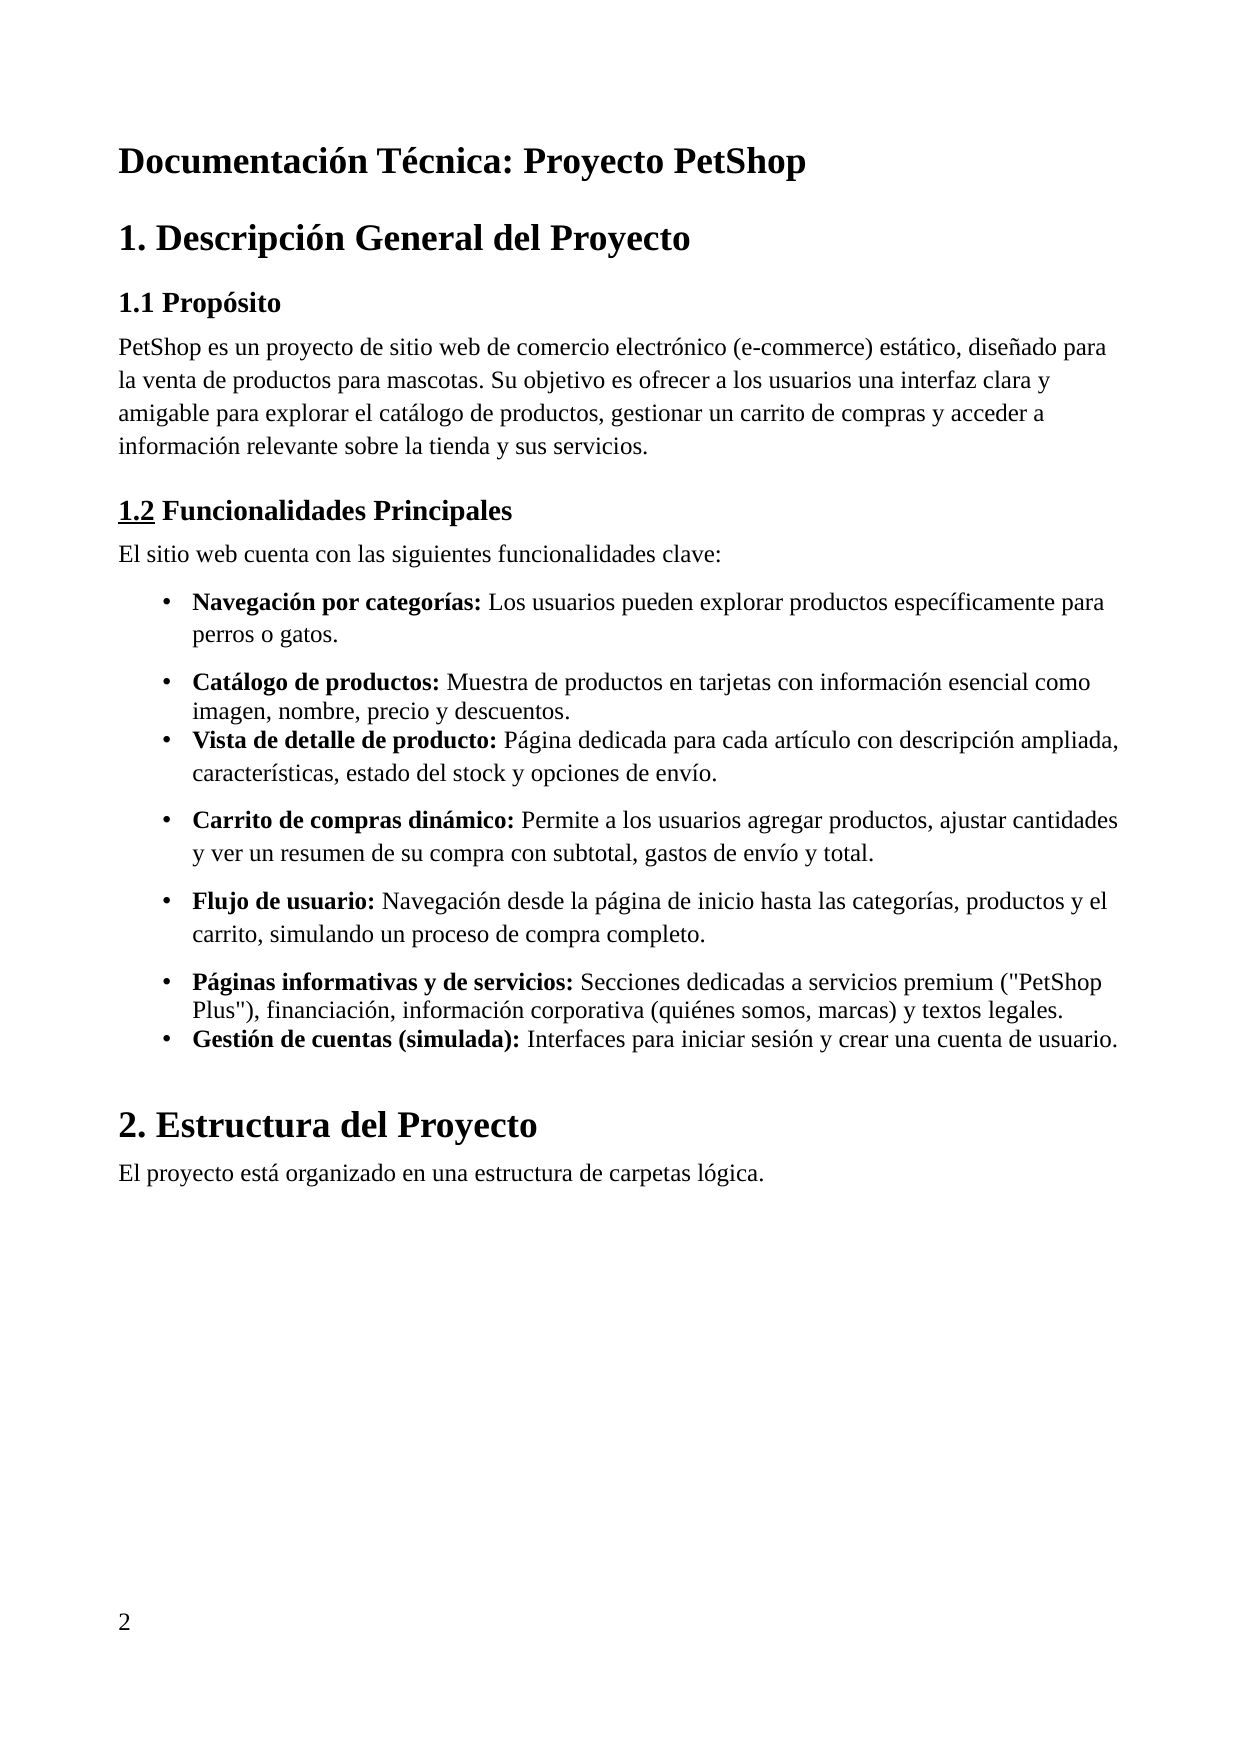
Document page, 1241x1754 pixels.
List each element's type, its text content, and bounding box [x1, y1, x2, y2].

list Navegación por categorías: Los usuarios pueden explorar productos específicamente para perros o gatos. [162, 587, 1122, 648]
list Gestión de cuentas (simulada): Interfaces para iniciar sesión y crear una cuenta de usuario. [162, 1024, 1122, 1053]
list Catálogo de productos: Muestra de productos en tarjetas con información esencial como imagen, nombre, precio y descuentos. [162, 667, 1122, 725]
list Vista de detalle de producto: Página dedicada para cada artículo con descripción ampliada, características, estado del stock y opciones de envío. [162, 725, 1122, 786]
subtitle 2. Estructura del Proyecto [118, 1102, 1122, 1146]
subtitle Documentación Técnica: Proyecto PetShop [118, 139, 1122, 182]
list Carrito de compras dinámico: Permite a los usuarios agregar productos, ajustar cantidades y ver un resumen de su compra con subtotal, gastos de envío y total. [162, 805, 1122, 867]
list Páginas informativas y de servicios: Secciones dedicadas a servicios premium ("PetShop Plus"), financiación, información corporativa (quiénes somos, marcas) y textos legales. [162, 967, 1122, 1024]
subtitle 1.2 Funcionalidades Principales [118, 493, 1122, 526]
subtitle 1.1 Propósito [118, 286, 1122, 319]
text El proyecto está organizado en una estructura de carpetas lógica. [118, 1158, 1122, 1187]
text El sitio web cuenta con las siguientes funcionalidades clave: [118, 539, 1122, 568]
text PetShop es un proyecto de sitio web de comercio electrónico (e-commerce) estático, diseñado para la venta de productos para mascotas. Su objetivo es ofrecer a los usuarios una interfaz clara y amigable para explorar el catálogo de productos, gestionar un carrito de compras y acceder a información relevante sobre la tienda y sus servicios. [118, 332, 1122, 459]
list Flujo de usuario: Navegación desde la página de inicio hasta las categorías, productos y el carrito, simulando un proceso de compra completo. [162, 886, 1122, 948]
subtitle 1. Descripción General del Proyecto [118, 215, 1122, 258]
